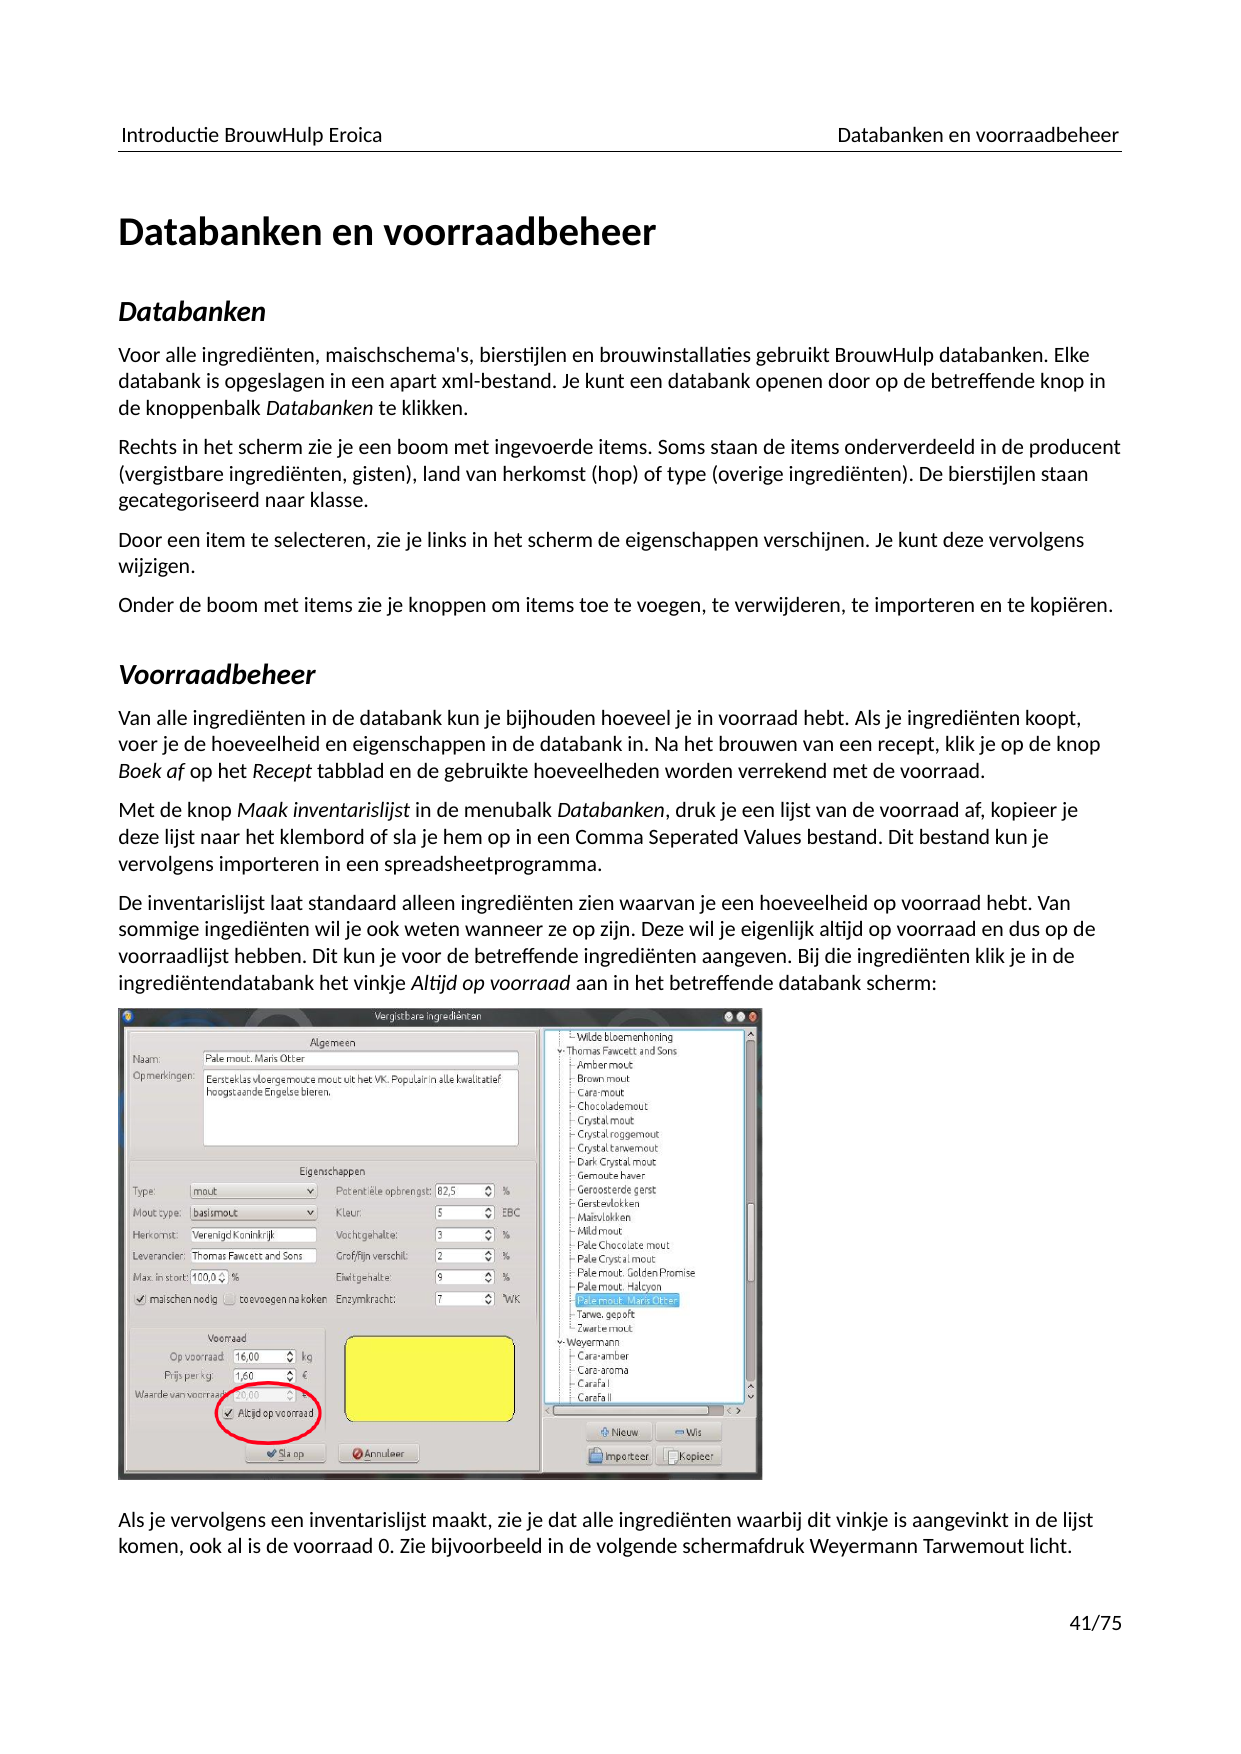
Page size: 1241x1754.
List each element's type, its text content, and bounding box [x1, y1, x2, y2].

subtitle Databanken [118, 293, 1122, 328]
text Door een item te selecteren, zie je links in het scherm de eigenschappen verschijnen. Je kunt deze vervolgens wijzigen. [118, 526, 1122, 579]
text Onder de boom met items zie je knoppen om items toe te voegen, te verwijderen, te importeren en te kopiëren. [118, 592, 1122, 618]
picture [118, 1008, 763, 1480]
subtitle Databanken en voorraadbeheer [118, 205, 1122, 255]
text Van alle ingrediënten in de databank kun je bijhouden hoeveel je in voorraad hebt. Als je ingrediënten koopt, voer je de hoeveelheid en eigenschappen in de databank in. Na het brouwen van een recept, klik je op de knop Boek af op het Recept tabblad en de gebruikte hoeveelheden worden verrekend met de voorraad. [118, 704, 1122, 784]
text Als je vervolgens een inventarislijst maakt, zie je dat alle ingrediënten waarbij dit vinkje is aangevinkt in de lijst komen, ook al is de voorraad 0. Zie bijvoorbeeld in de volgende schermafdruk Weyermann Tarwemout licht. [118, 1506, 1122, 1559]
text De inventarislijst laat standaard alleen ingrediënten zien waarvan je een hoeveelheid op voorraad hebt. Van sommige ingediënten wil je ook weten wanneer ze op zijn. Deze wil je eigenlijk altijd op voorraad en dus op de voorraadlijst hebben. Dit kun je voor de betreffende ingrediënten aangeven. Bij die ingrediënten klik je in de ingrediëntendatabank het vinkje Altijd op voorraad aan in het betreffende databank scherm: [118, 889, 1122, 996]
text Voor alle ingrediënten, maischschema's, bierstijlen en brouwinstallaties gebruikt BrouwHulp databanken. Elke databank is opgeslagen in een apart xml-bestand. Je kunt een databank openen door op de betreffende knop in de knoppenbalk Databanken te klikken. [118, 341, 1122, 421]
text Met de knop Maak inventarislijst in de menubalk Databanken, druk je een lijst van de voorraad af, kopieer je deze lijst naar het klembord of sla je hem op in een Comma Seperated Values bestand. Dit bestand kun je vervolgens importeren in een spreadsheetprogramma. [118, 796, 1122, 876]
subtitle Voorraadbeheer [118, 656, 1122, 691]
text Rechts in het scherm zie je een boom met ingevoerde items. Soms staan de items onderverdeeld in de producent (vergistbare ingrediënten, gisten), land van herkomst (hop) of type (overige ingrediënten). De bierstijlen staan gecategoriseerd naar klasse. [118, 433, 1122, 513]
